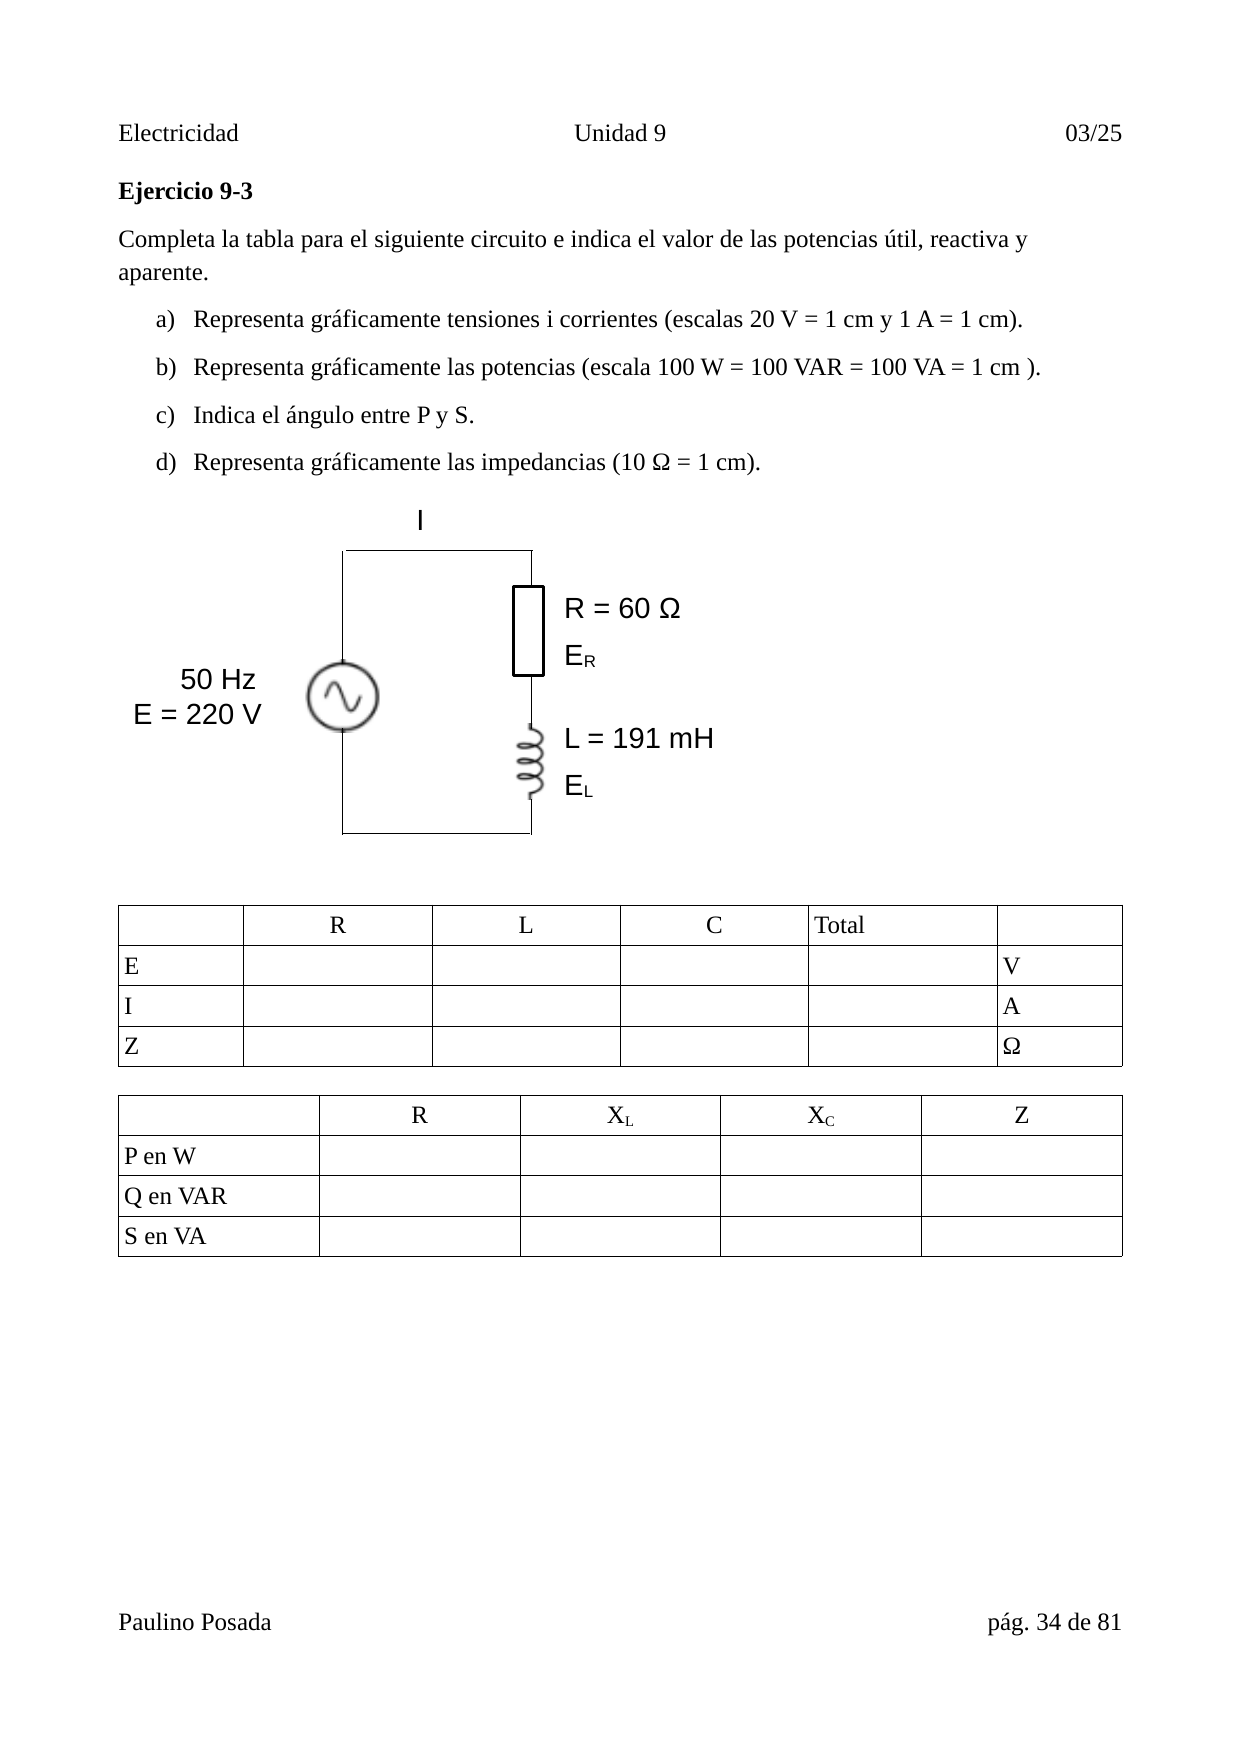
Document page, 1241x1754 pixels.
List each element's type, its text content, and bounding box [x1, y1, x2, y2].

table_cell [244, 986, 432, 1026]
list Representa gráficamente las impedancias (10 Ω = 1 cm). [156, 447, 1122, 476]
table_cell [244, 946, 432, 985]
table_cell [433, 946, 620, 985]
list Indica el ángulo entre P y S. [156, 400, 1122, 428]
list Representa gráficamente tensiones i corrientes (escalas 20 V = 1 cm y 1 A = 1 cm). [156, 304, 1122, 333]
table_cell [721, 1176, 921, 1216]
table_cell S en VA [119, 1217, 319, 1256]
table_cell [521, 1176, 720, 1216]
table_header Z [922, 1096, 1122, 1135]
table_cell Z [119, 1027, 243, 1066]
picture [304, 659, 382, 733]
table_header [119, 1096, 319, 1135]
table_header C [621, 906, 808, 945]
table_cell [721, 1217, 921, 1256]
table_cell P en W [119, 1136, 319, 1175]
table_header XC [721, 1096, 921, 1135]
table_cell E [119, 946, 243, 985]
table_header Total [809, 906, 997, 945]
picture [509, 723, 547, 800]
table_cell [320, 1217, 520, 1256]
table_header L [433, 906, 620, 945]
table_cell Q en VAR [119, 1176, 319, 1216]
table_cell [433, 1027, 620, 1066]
table_cell V [998, 946, 1122, 985]
table_header R [244, 906, 432, 945]
table_cell [809, 946, 997, 985]
table_cell [809, 986, 997, 1026]
text Ejercicio 9-3 [118, 176, 1122, 205]
table_cell [244, 1027, 432, 1066]
table_cell [433, 986, 620, 1026]
table_cell Ω [998, 1027, 1122, 1066]
table_header [119, 906, 243, 945]
table_header R [320, 1096, 520, 1135]
table_cell [621, 986, 808, 1026]
table_cell [721, 1136, 921, 1175]
table_cell [320, 1136, 520, 1175]
table_cell [521, 1136, 720, 1175]
table_cell [922, 1176, 1122, 1216]
table_cell [922, 1217, 1122, 1256]
table_cell [809, 1027, 997, 1066]
table_cell [922, 1136, 1122, 1175]
table_cell A [998, 986, 1122, 1026]
list Representa gráficamente las potencias (escala 100 W = 100 VAR = 100 VA = 1 cm ). [156, 352, 1122, 381]
table_cell [621, 1027, 808, 1066]
table_cell [621, 946, 808, 985]
text Completa la tabla para el siguiente circuito e indica el valor de las potencias útil, reactiva y aparente. [118, 224, 1122, 286]
table_header XL [521, 1096, 720, 1135]
table_cell I [119, 986, 243, 1026]
table_header [998, 906, 1122, 945]
table_cell [320, 1176, 520, 1216]
table_cell [521, 1217, 720, 1256]
